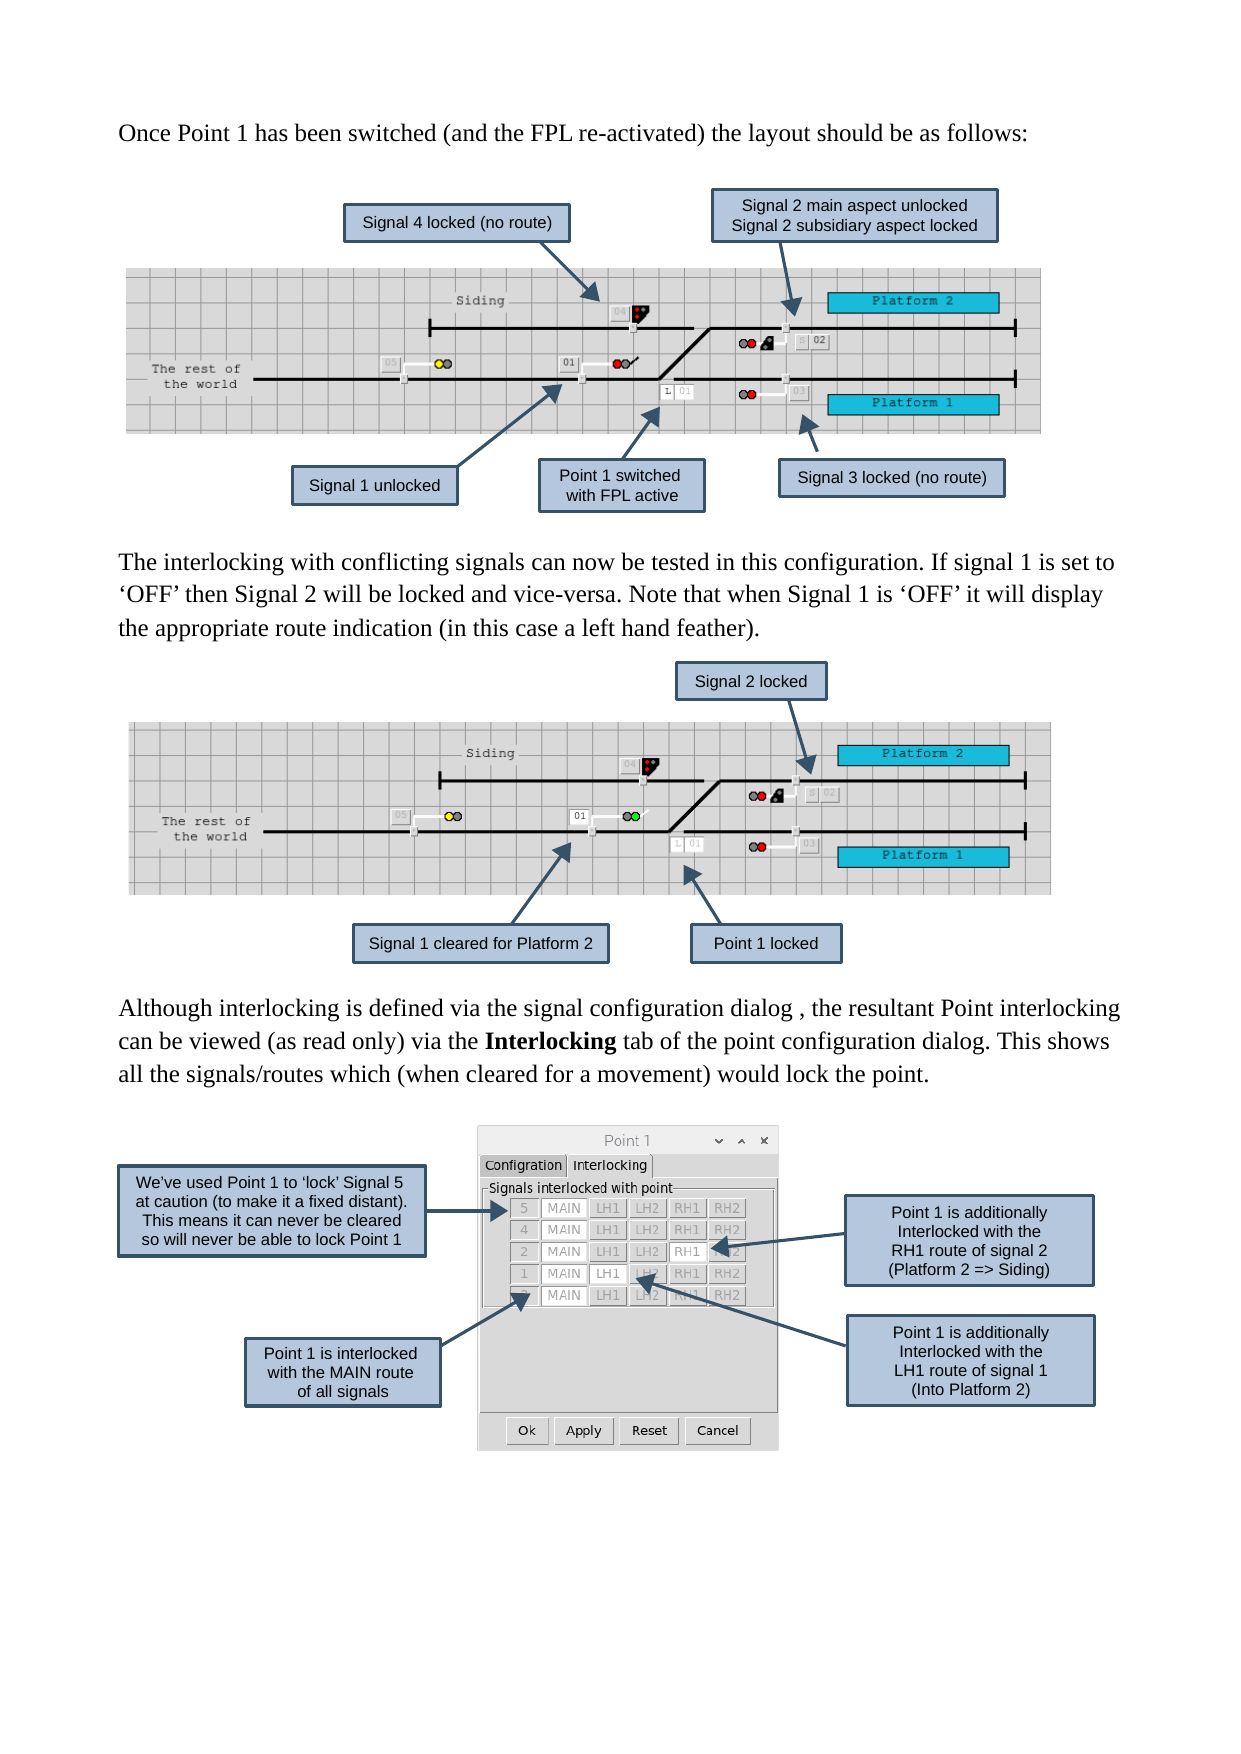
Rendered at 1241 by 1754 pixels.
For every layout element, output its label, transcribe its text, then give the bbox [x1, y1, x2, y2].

picture [126, 268, 1041, 434]
picture [128, 722, 1052, 895]
text Once Point 1 has been switched (and the FPL re-activated) the layout should be as follows: [118, 118, 1122, 147]
text Although interlocking is defined via the signal configuration dialog , the resultant Point interlocking can be viewed (as read only) via the Interlocking tab of the point configuration dialog. This shows all the signals/routes which (when cleared for a movement) would lock the point. [118, 993, 1122, 1088]
text The interlocking with conflicting signals can now be tested in this configuration. If signal 1 is set to ‘OFF’ then Signal 2 will be locked and vice-versa. Note that when Signal 1 is ‘OFF’ it will display the appropriate route indication (in this case a left hand feather). [118, 547, 1122, 641]
picture [477, 1125, 779, 1451]
